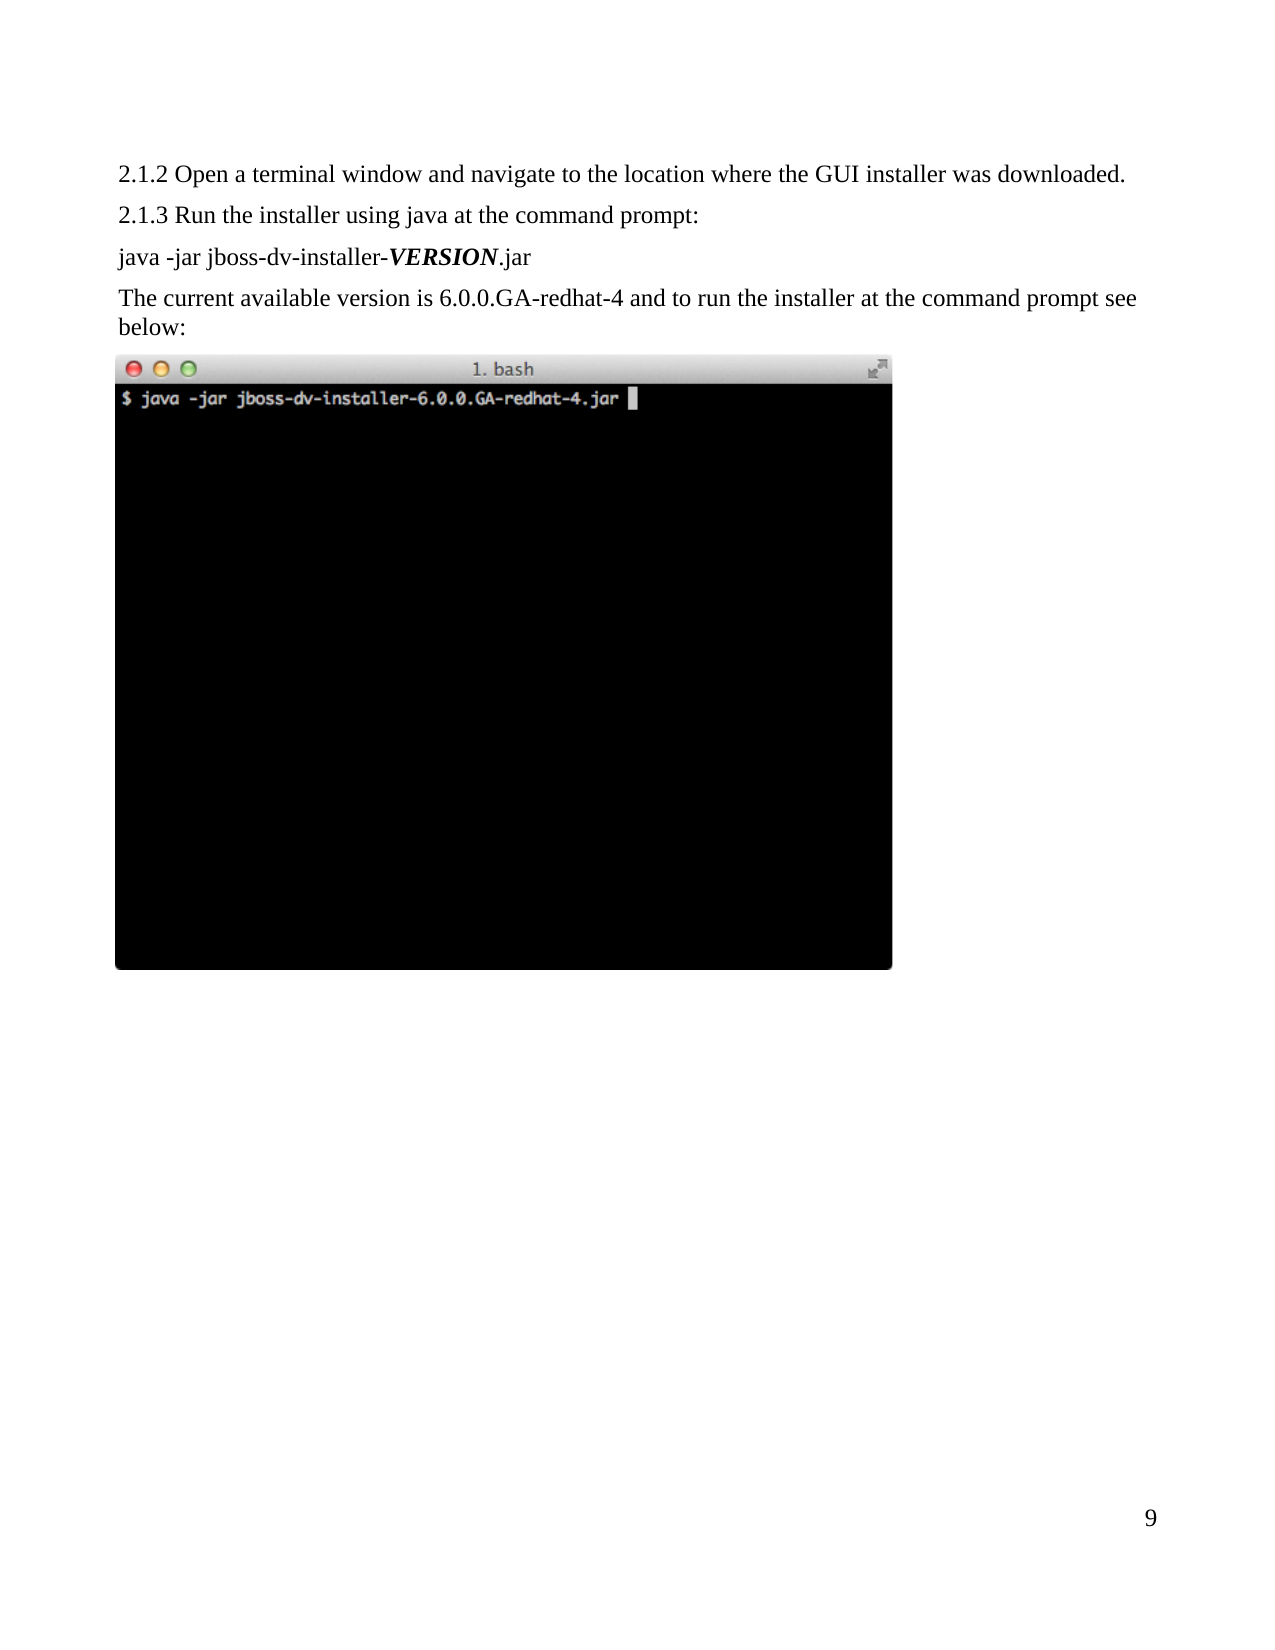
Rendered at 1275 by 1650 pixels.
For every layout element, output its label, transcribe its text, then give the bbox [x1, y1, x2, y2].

text 2.1.3 Run the installer using java at the command prompt: [118, 201, 1157, 229]
picture [115, 354, 893, 970]
text The current available version is 6.0.0.GA-redhat-4 and to run the installer at the command prompt see below: [118, 283, 1157, 341]
text java -jar jboss-dv-installer-VERSION.jar [118, 242, 1157, 271]
text 2.1.2 Open a terminal window and navigate to the location where the GUI installer was downloaded. [118, 159, 1157, 188]
